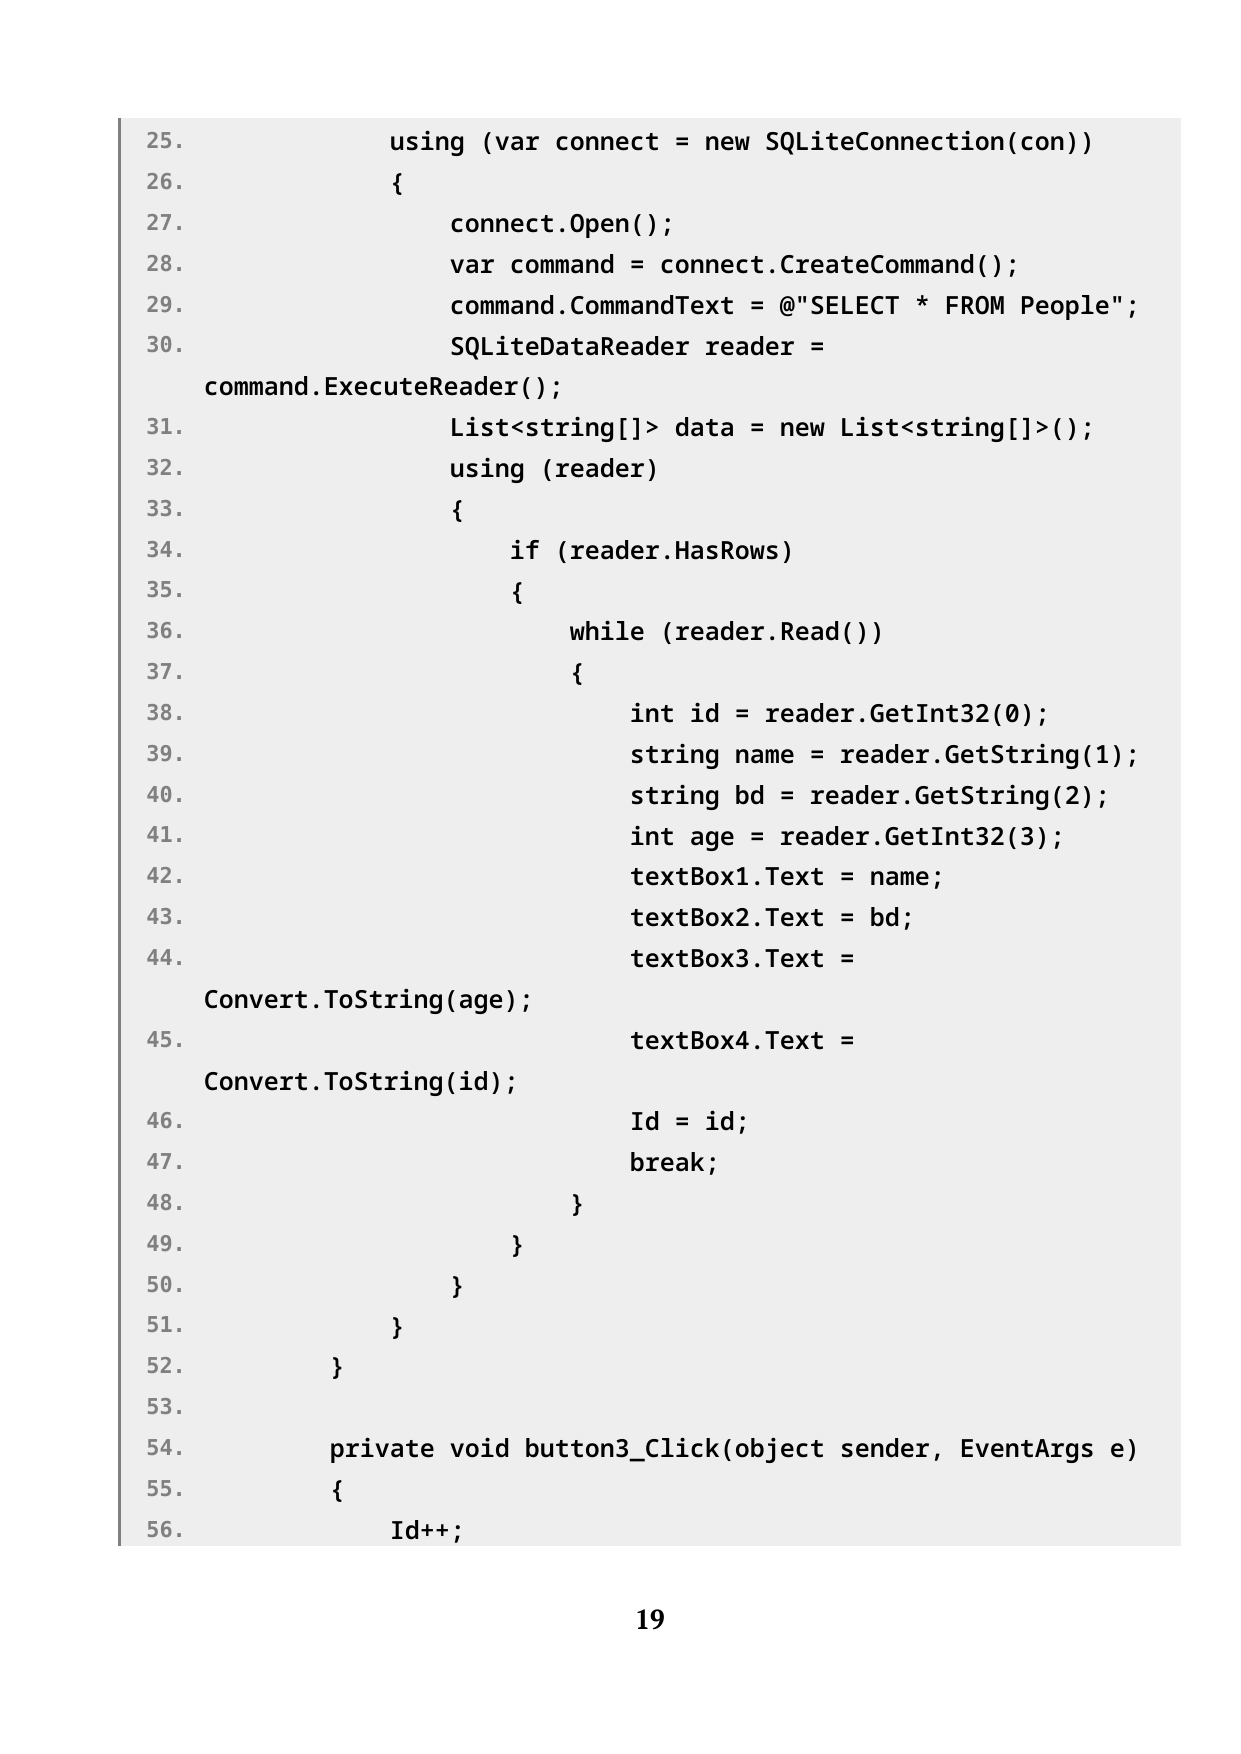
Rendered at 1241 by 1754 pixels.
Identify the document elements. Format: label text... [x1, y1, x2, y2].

list } [121, 1343, 1181, 1383]
list } [121, 1261, 1181, 1301]
list List<string[]> data = new List<string[]>(); [121, 404, 1181, 444]
list { [121, 1466, 1181, 1506]
list } [121, 1221, 1181, 1261]
list var command = connect.CreateCommand(); [121, 241, 1181, 281]
list if (reader.HasRows) [121, 526, 1181, 566]
list break; [121, 1139, 1181, 1179]
list textBox1.Text = name; [121, 853, 1181, 893]
list string name = reader.GetString(1); [121, 731, 1181, 771]
list } [121, 1302, 1181, 1342]
list connect.Open(); [121, 200, 1181, 240]
list private void button3_Click(object sender, EventArgs e) [121, 1425, 1181, 1465]
list int age = reader.GetInt32(3); [121, 812, 1181, 852]
list { [121, 486, 1181, 526]
list Id = id; [121, 1098, 1181, 1138]
list int id = reader.GetInt32(0); [121, 690, 1181, 730]
list textBox3.Text = Convert.ToString(age); [121, 935, 1181, 1016]
list textBox4.Text = Convert.ToString(id); [121, 1016, 1181, 1097]
list { [121, 159, 1181, 199]
list while (reader.Read()) [121, 608, 1181, 648]
list Id++; [121, 1506, 1181, 1546]
list SQLiteDataReader reader = command.ExecuteReader(); [121, 322, 1181, 403]
list { [121, 567, 1181, 607]
list textBox2.Text = bd; [121, 894, 1181, 934]
list } [121, 1180, 1181, 1220]
list { [121, 649, 1181, 689]
list using (var connect = new SQLiteConnection(con)) [121, 118, 1181, 158]
list command.CommandText = @"SELECT * FROM People"; [121, 281, 1181, 321]
list using (reader) [121, 445, 1181, 485]
list string bd = reader.GetString(2); [121, 771, 1181, 811]
